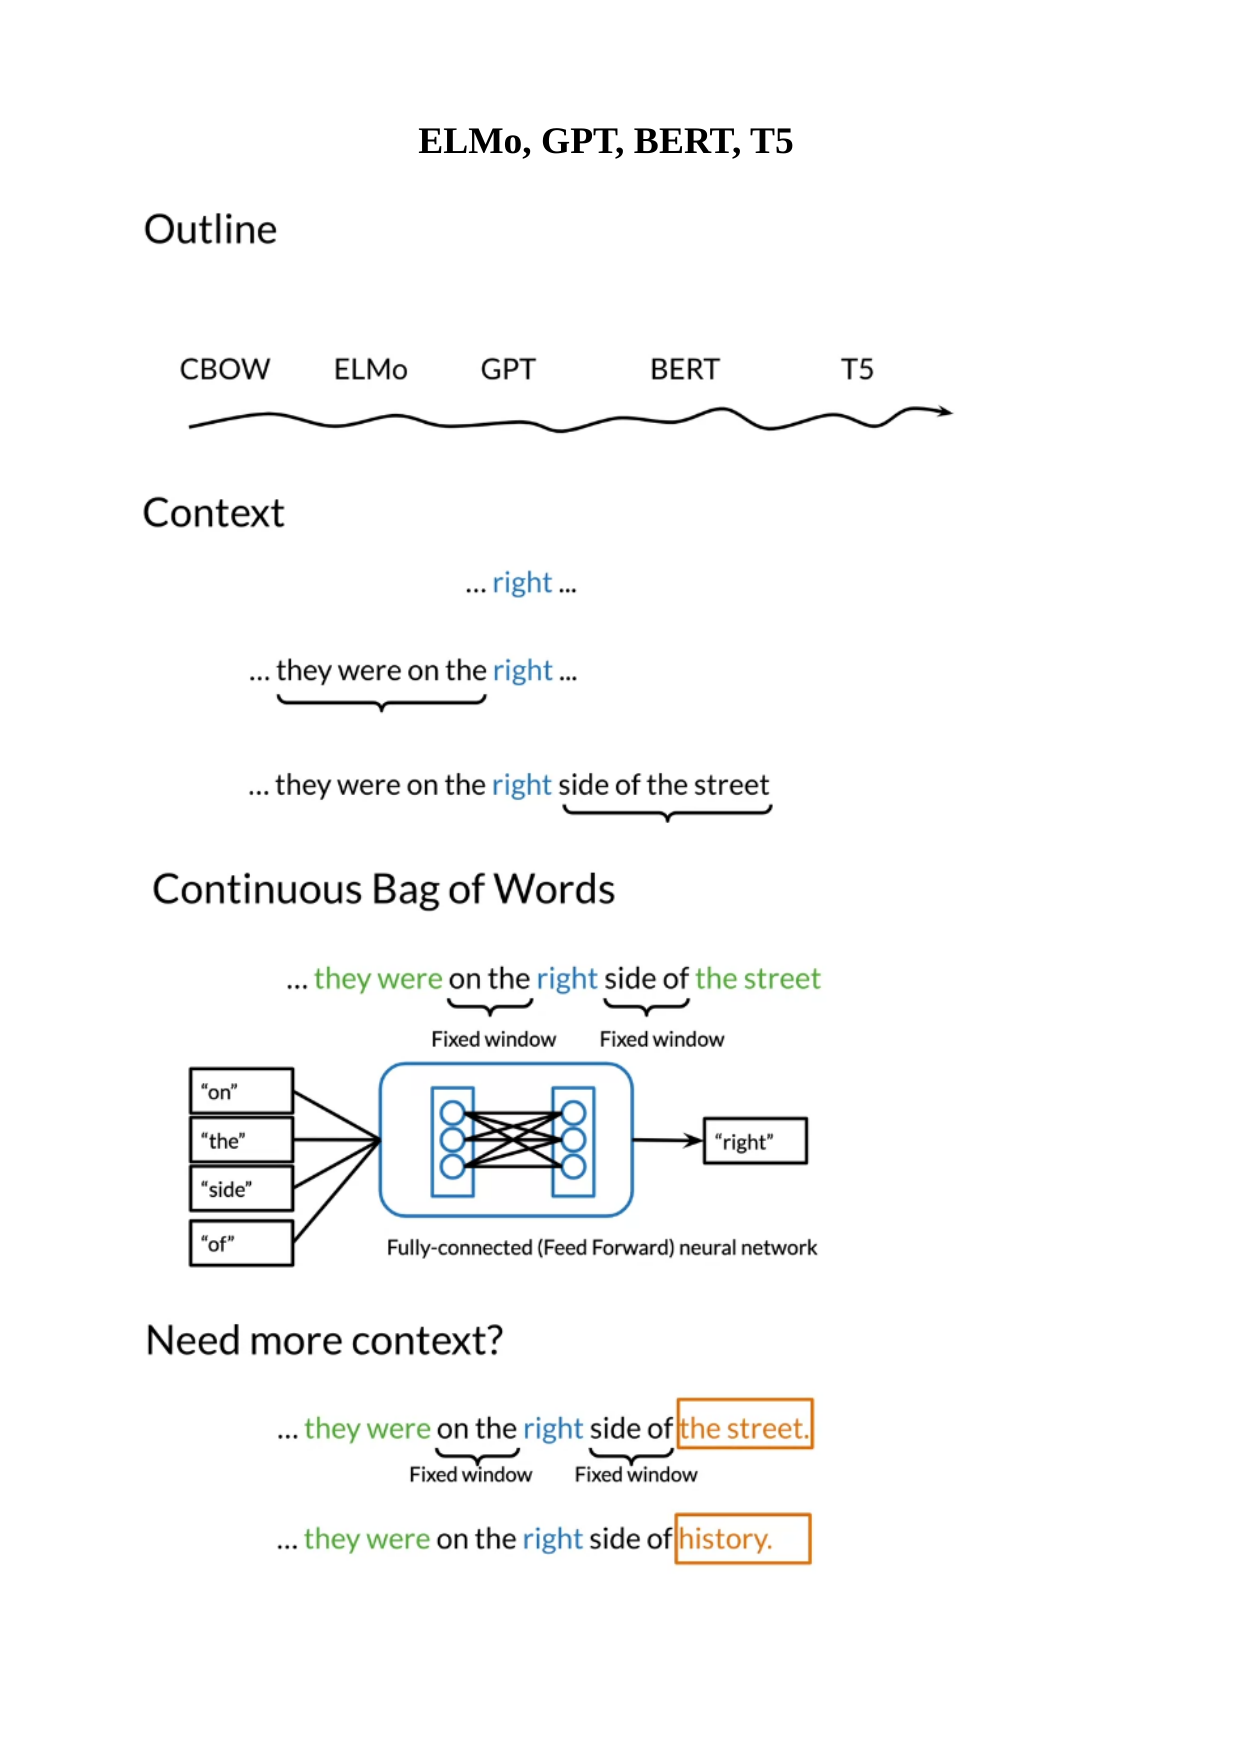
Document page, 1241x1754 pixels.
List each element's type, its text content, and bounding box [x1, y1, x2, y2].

picture [118, 1305, 1123, 1586]
picture [118, 202, 1123, 460]
picture [118, 488, 1123, 837]
subtitle ELMo, GPT, BERT, T5 [118, 118, 1122, 161]
picture [118, 865, 1123, 1277]
